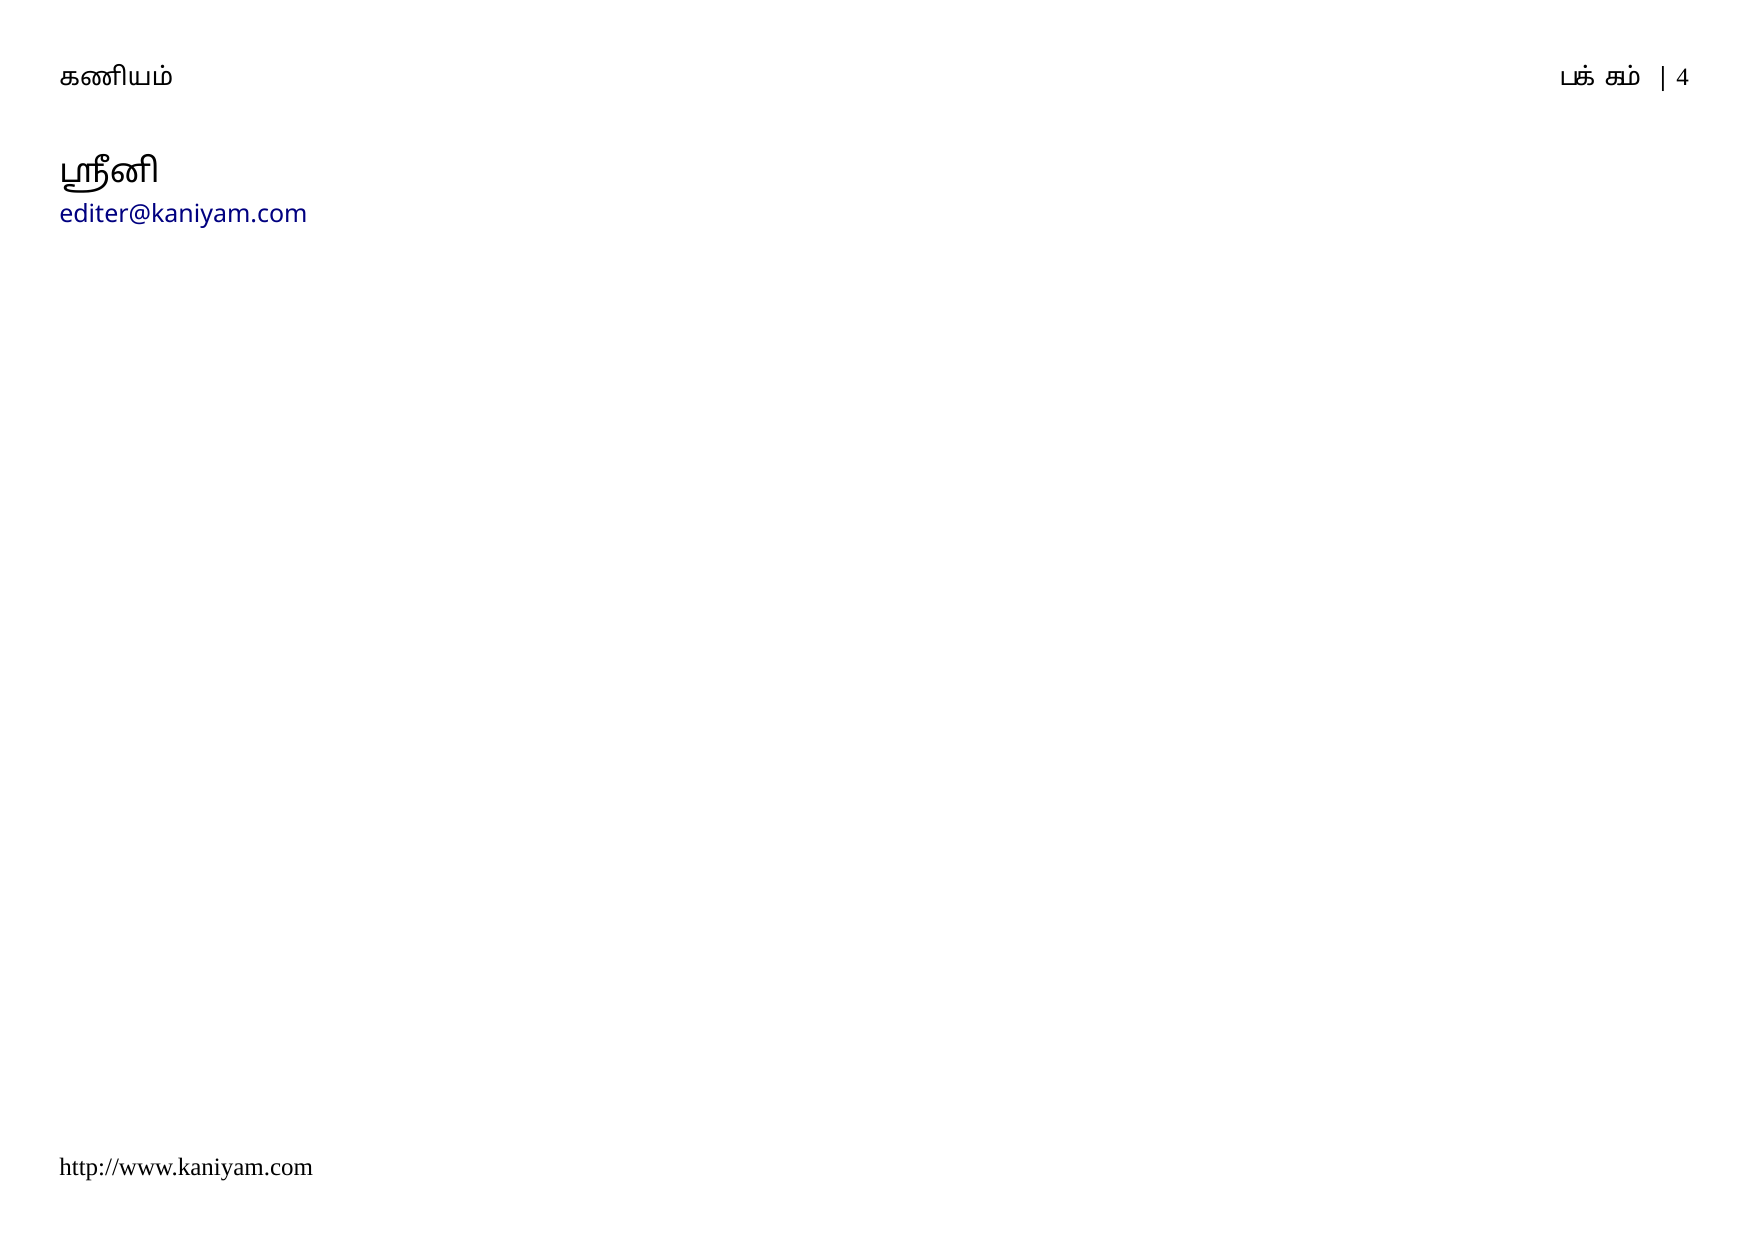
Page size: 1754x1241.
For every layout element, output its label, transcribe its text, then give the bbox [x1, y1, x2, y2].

text editer@kaniyam.com [59, 196, 1695, 230]
text ஸ்ரீனி [59, 153, 1695, 196]
